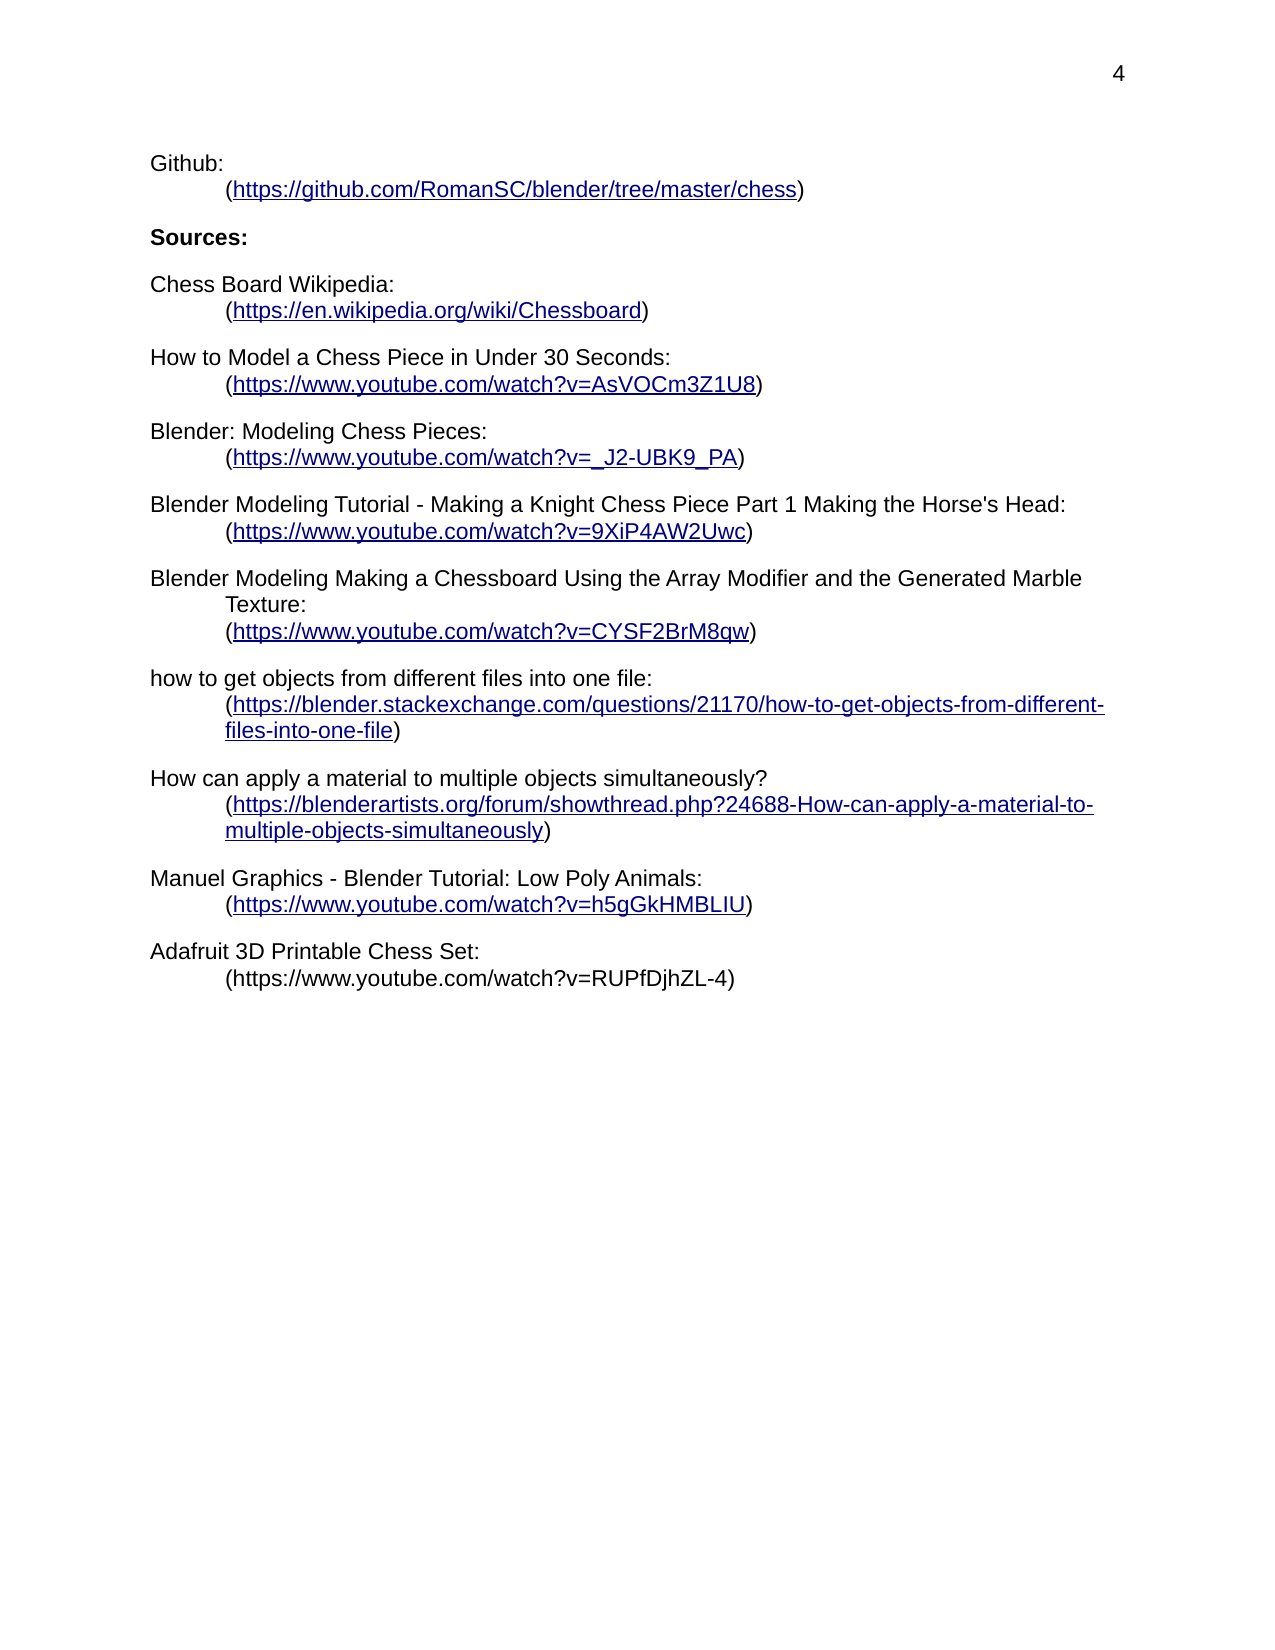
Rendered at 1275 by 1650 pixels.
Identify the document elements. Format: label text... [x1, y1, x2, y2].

text Blender: Modeling Chess Pieces: (https://www.youtube.com/watch?v=_J2-UBK9_PA) [150, 418, 1125, 471]
text How can apply a material to multiple objects simultaneously? (https://blenderartists.org/forum/showthread.php?24688-How-can-apply-a-material-to-multiple-objects-simultaneously) [150, 765, 1125, 844]
text Adafruit 3D Printable Chess Set: (https://www.youtube.com/watch?v=RUPfDjhZL-4) [150, 938, 1125, 991]
text How to Model a Chess Piece in Under 30 Seconds: (https://www.youtube.com/watch?v=AsVOCm3Z1U8) [150, 344, 1125, 397]
text Sources: [150, 223, 1125, 250]
text Blender Modeling Tutorial - Making a Knight Chess Piece Part 1 Making the Horse's Head: (https://www.youtube.com/watch?v=9XiP4AW2Uwc) [150, 491, 1125, 544]
text how to get objects from different files into one file: (https://blender.stackexchange.com/questions/21170/how-to-get-objects-from-different-files-into-one-file) [150, 665, 1125, 744]
text Manuel Graphics - Blender Tutorial: Low Poly Animals: (https://www.youtube.com/watch?v=h5gGkHMBLIU) [150, 864, 1125, 917]
text Blender Modeling Making a Chessboard Using the Array Modifier and the Generated Marble Texture: (https://www.youtube.com/watch?v=CYSF2BrM8qw) [150, 565, 1125, 644]
text Chess Board Wikipedia: (https://en.wikipedia.org/wiki/Chessboard) [150, 271, 1125, 323]
text Github: (https://github.com/RomanSC/blender/tree/master/chess) [150, 150, 1125, 203]
